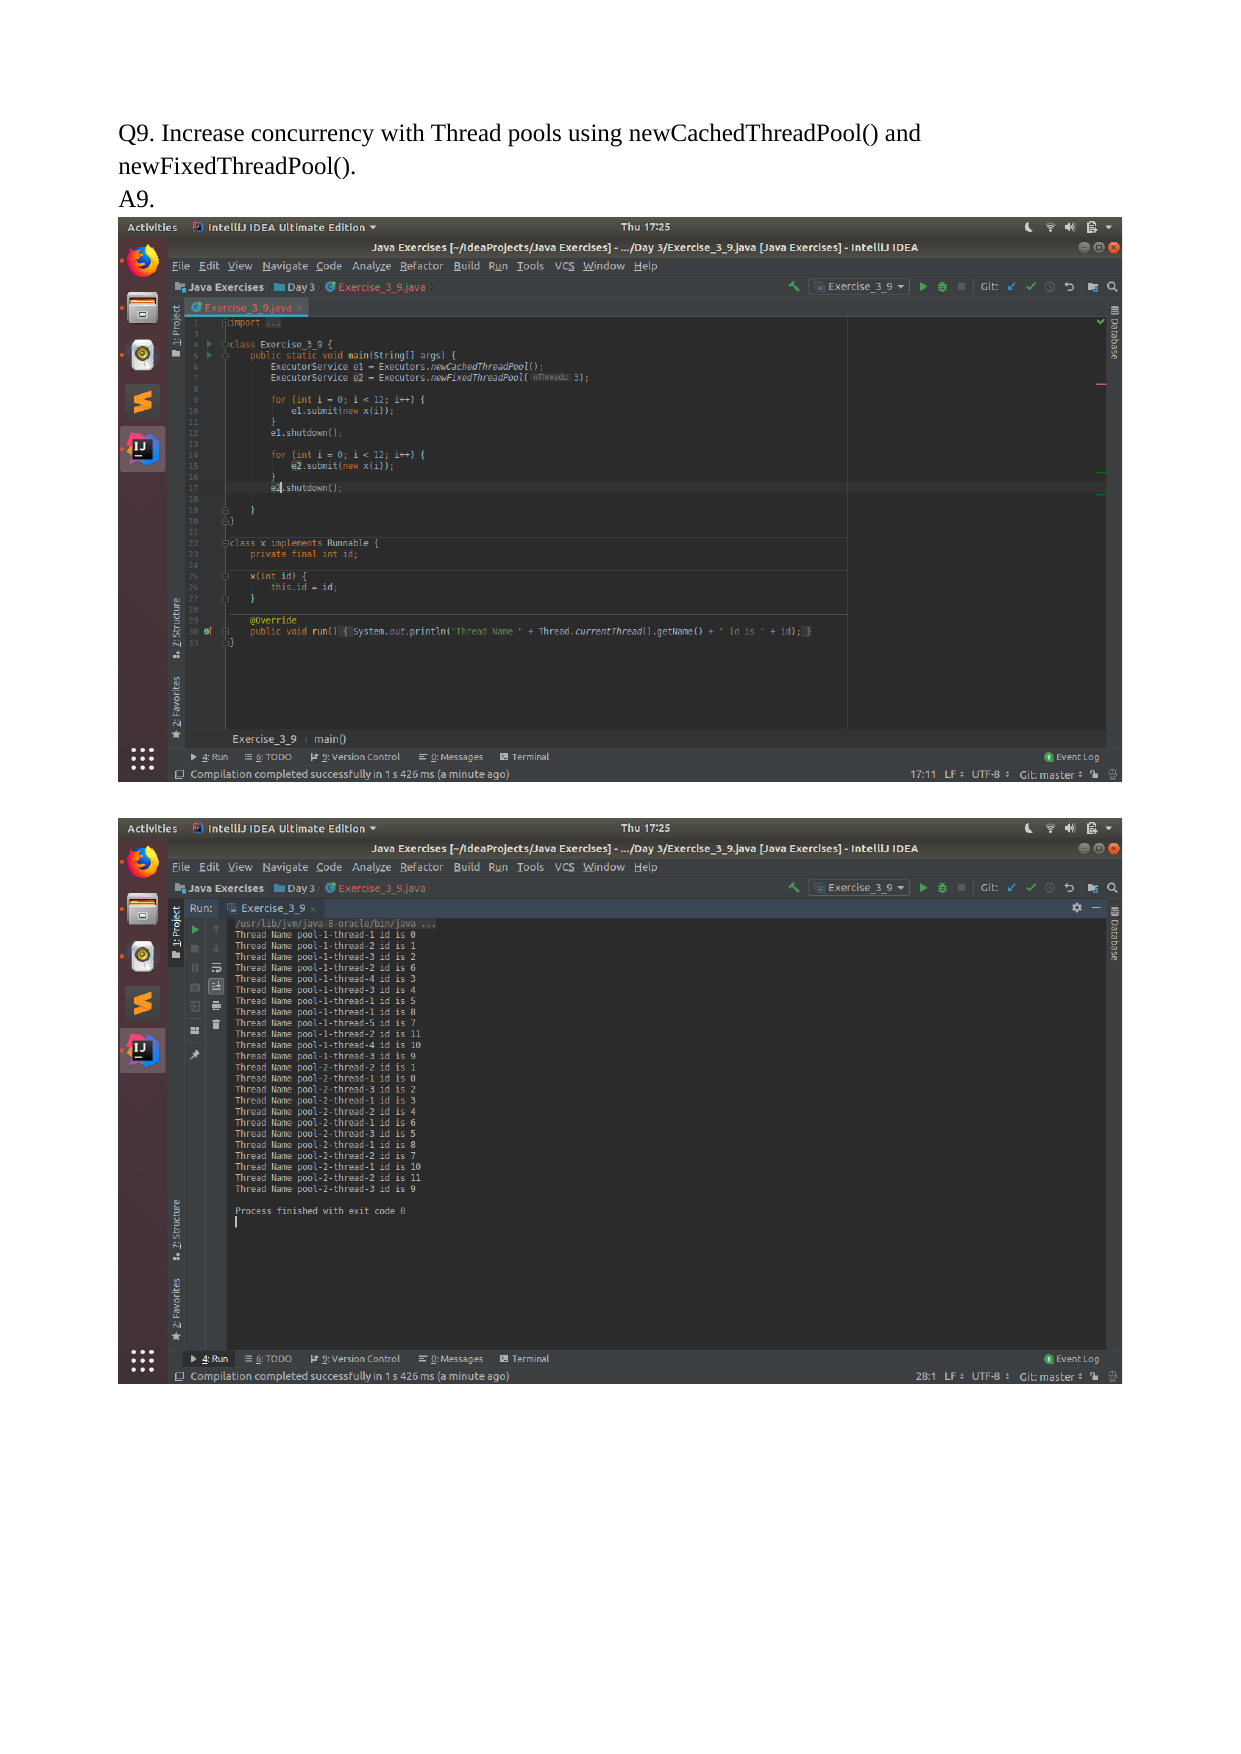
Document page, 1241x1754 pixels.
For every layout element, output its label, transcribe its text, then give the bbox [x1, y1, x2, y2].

picture [118, 217, 1123, 782]
text A9. [118, 184, 1122, 213]
text Q9. Increase concurrency with Thread pools using newCachedThreadPool() and newFixedThreadPool(). [118, 118, 1122, 180]
picture [118, 818, 1123, 1384]
